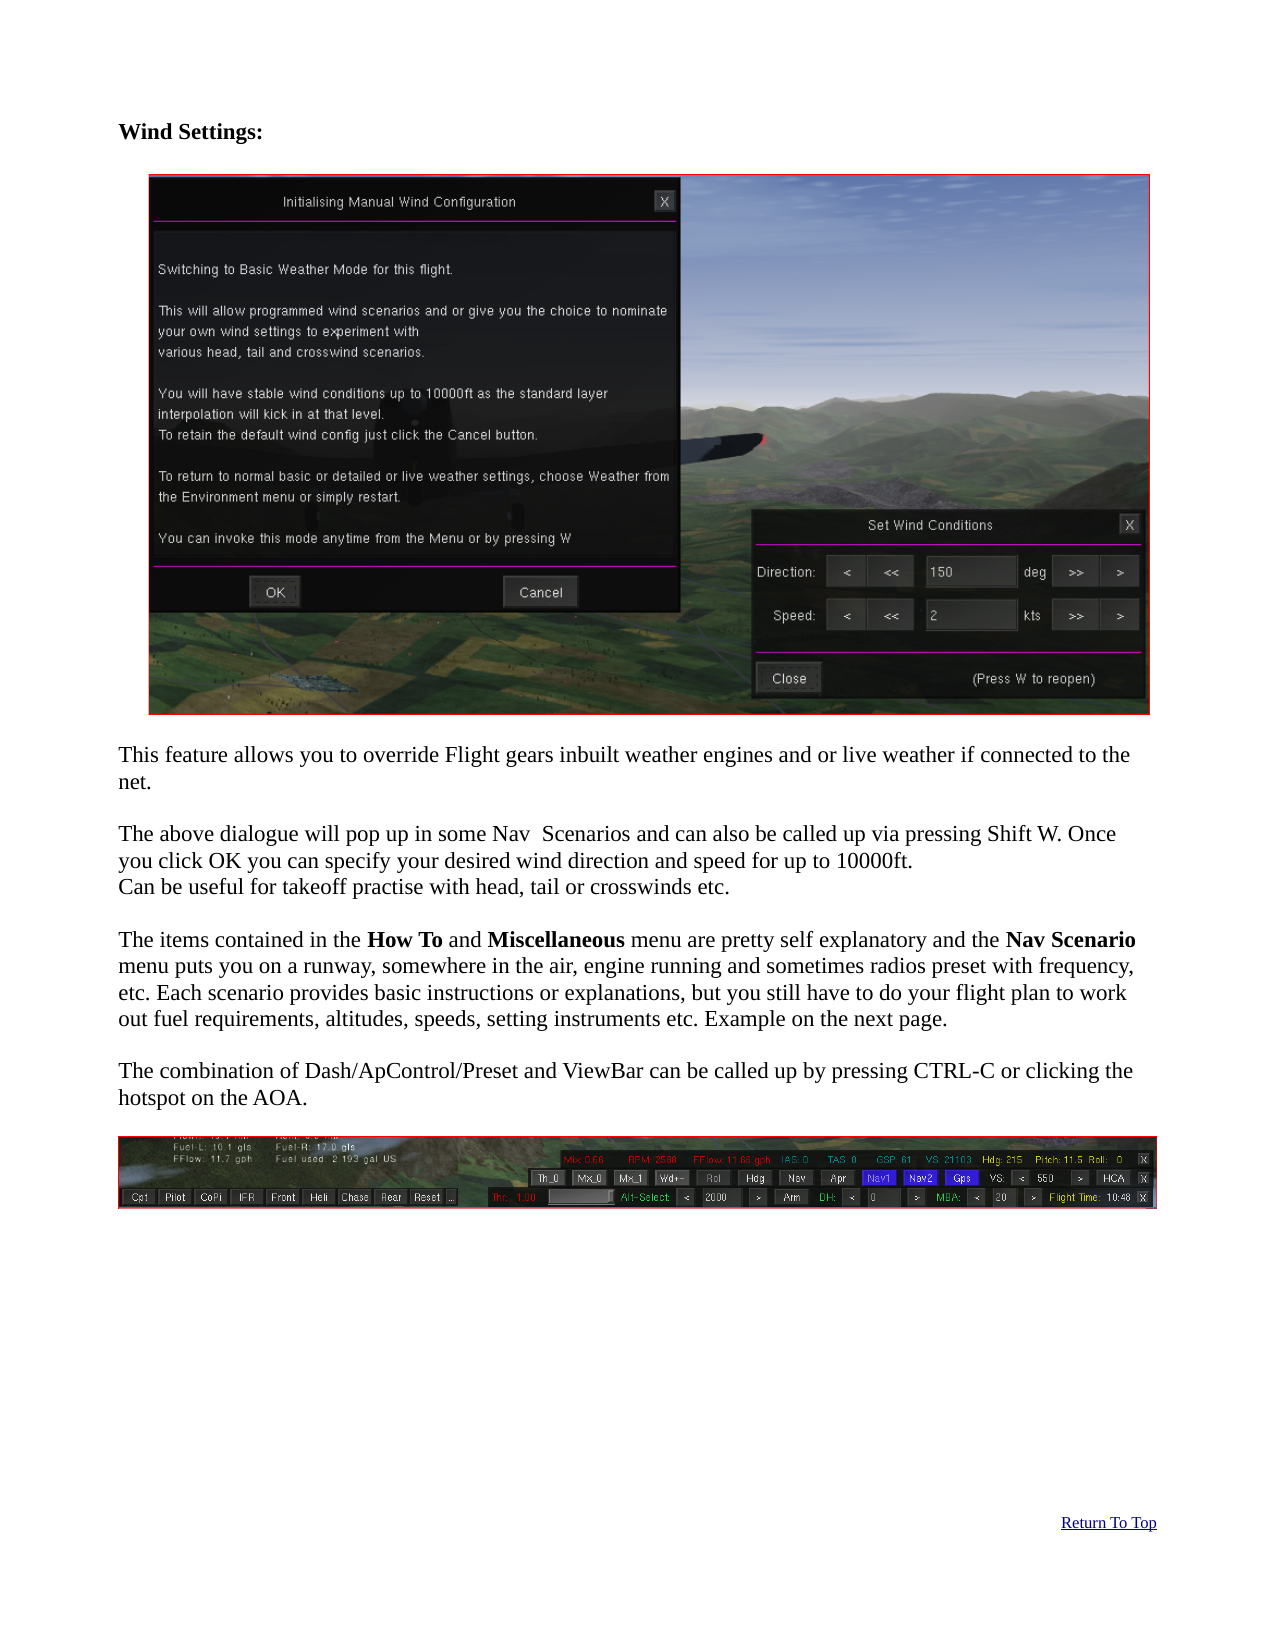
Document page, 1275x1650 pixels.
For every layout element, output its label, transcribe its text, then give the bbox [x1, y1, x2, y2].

text The items contained in the How To and Miscellaneous menu are pretty self explanatory and the Nav Scenario menu puts you on a runway, somewhere in the air, engine running and sometimes radios preset with frequency, etc. Each scenario provides basic instructions or explanations, but you still have to do your flight plan to work out fuel requirements, altitudes, speeds, setting instruments etc. Example on the next page. The combination of Dash/ApControl/Preset and ViewBar can be called up by pressing CTRL-C or clicking the hotspot on the AOA. [118, 926, 1157, 1110]
text Can be useful for takeoff practise with head, tail or crosswinds etc. [118, 873, 1157, 899]
text Wind Settings: This feature allows you to override Flight gears inbuilt weather engines and or live weather if connected to the net. [118, 118, 1157, 794]
picture [148, 174, 1150, 715]
text The above dialogue will pop up in some Nav Scenarios and can also be called up via pressing Shift W. Once you click OK you can specify your desired wind direction and speed for up to 10000ft. [118, 820, 1157, 873]
picture [118, 1136, 1157, 1209]
